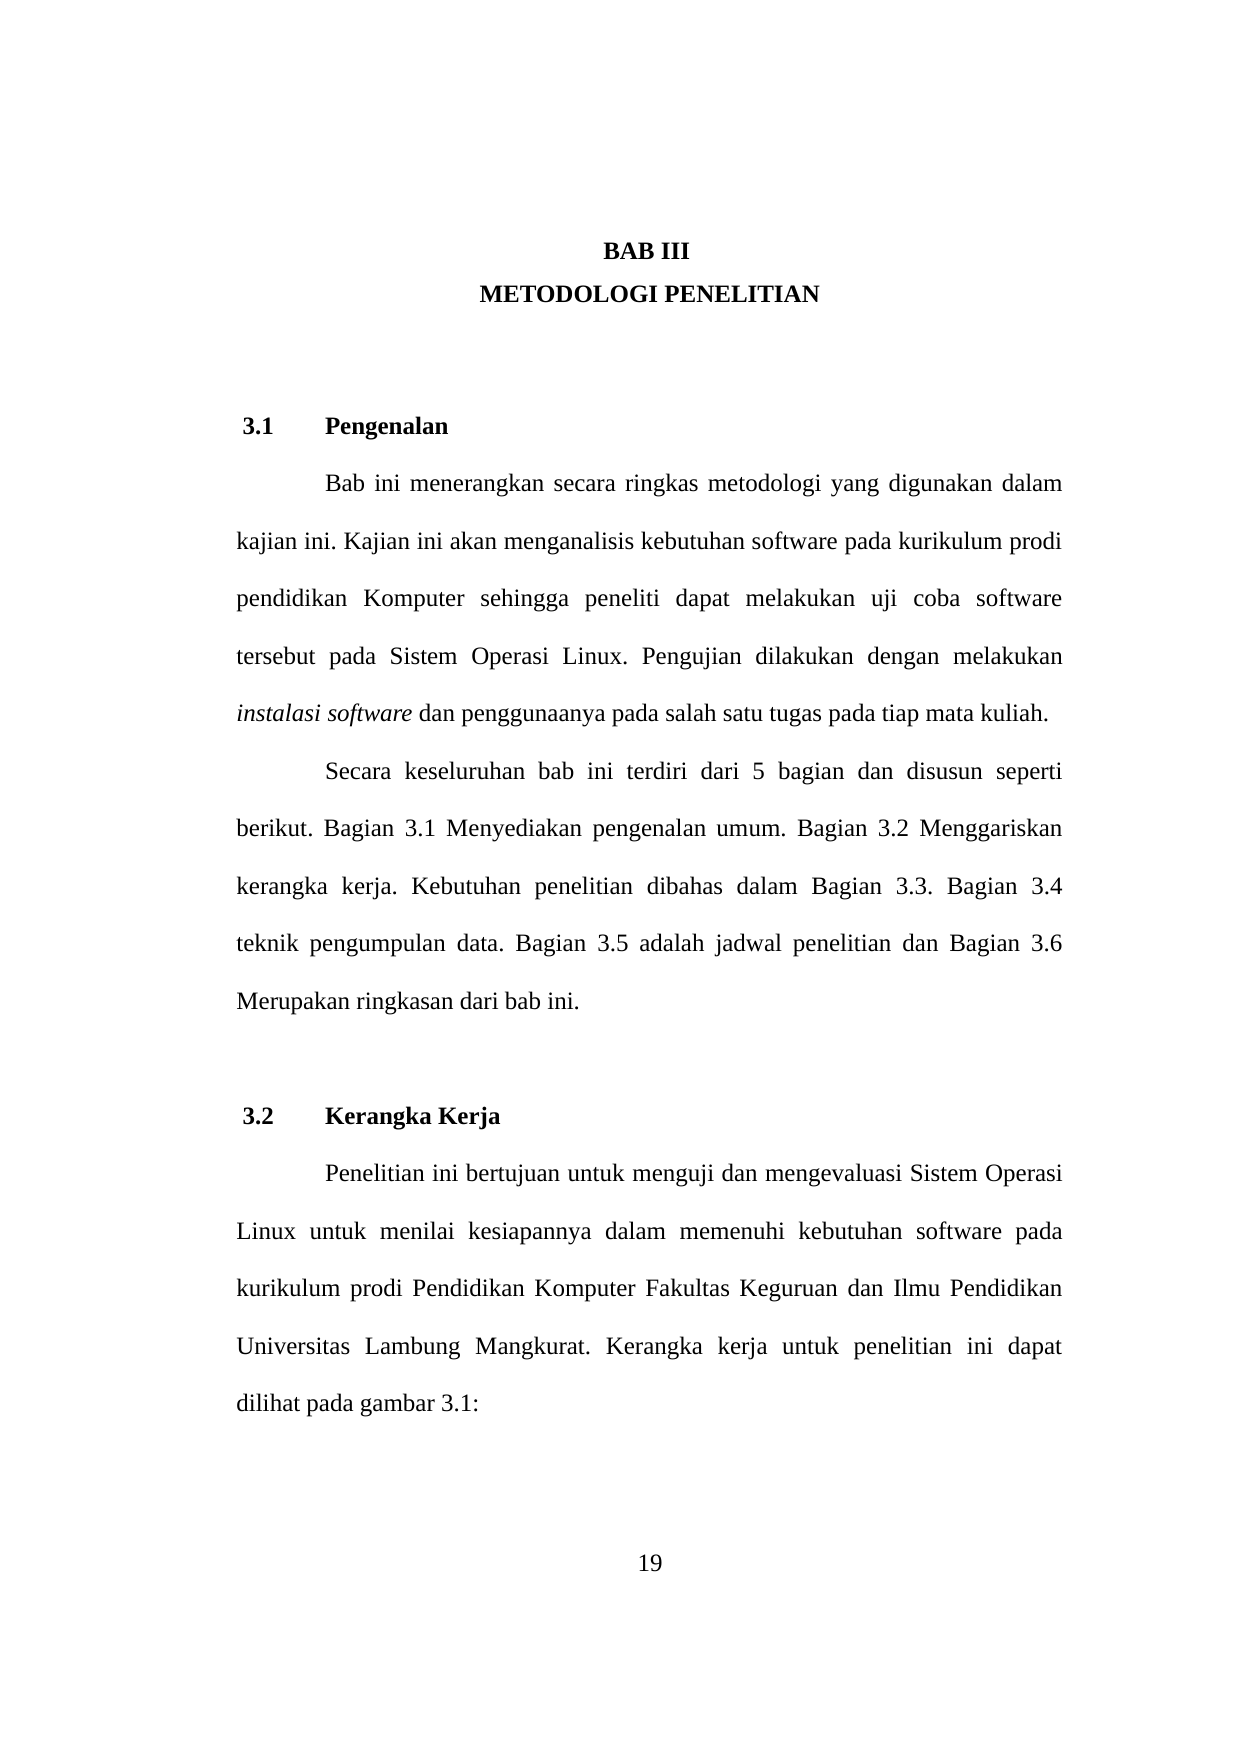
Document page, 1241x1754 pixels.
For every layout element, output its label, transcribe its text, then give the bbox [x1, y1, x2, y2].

text Secara keseluruhan bab ini terdiri dari 5 bagian dan disusun seperti berikut. Bagian 3.1 Menyediakan pengenalan umum. Bagian 3.2 Menggariskan kerangka kerja. Kebutuhan penelitian dibahas dalam Bagian 3.3. Bagian 3.4 teknik pengumpulan data. Bagian 3.5 adalah jadwal penelitian dan Bagian 3.6 Merupakan ringkasan dari bab ini. [236, 756, 1063, 1015]
text Penelitian ini bertujuan untuk menguji dan mengevaluasi Sistem Operasi Linux untuk menilai kesiapannya dalam memenuhi kebutuhan software pada kurikulum prodi Pendidikan Komputer Fakultas Keguruan dan Ilmu Pendidikan Universitas Lambung Mangkurat. Kerangka kerja untuk penelitian ini dapat dilihat pada gambar 3.1: [236, 1158, 1063, 1417]
text Bab ini menerangkan secara ringkas metodologi yang digunakan dalam kajian ini. Kajian ini akan menganalisis kebutuhan software pada kurikulum prodi pendidikan Komputer sehingga peneliti dapat melakukan uji coba software tersebut pada Sistem Operasi Linux. Pengujian dilakukan dengan melakukan instalasi software dan penggunaanya pada salah satu tugas pada tiap mata kuliah. [236, 468, 1063, 727]
subtitle METODOLOGI PENELITIAN [236, 236, 1063, 308]
subtitle Kerangka Kerja [236, 1101, 1063, 1130]
subtitle Pengenalan [236, 411, 1063, 440]
